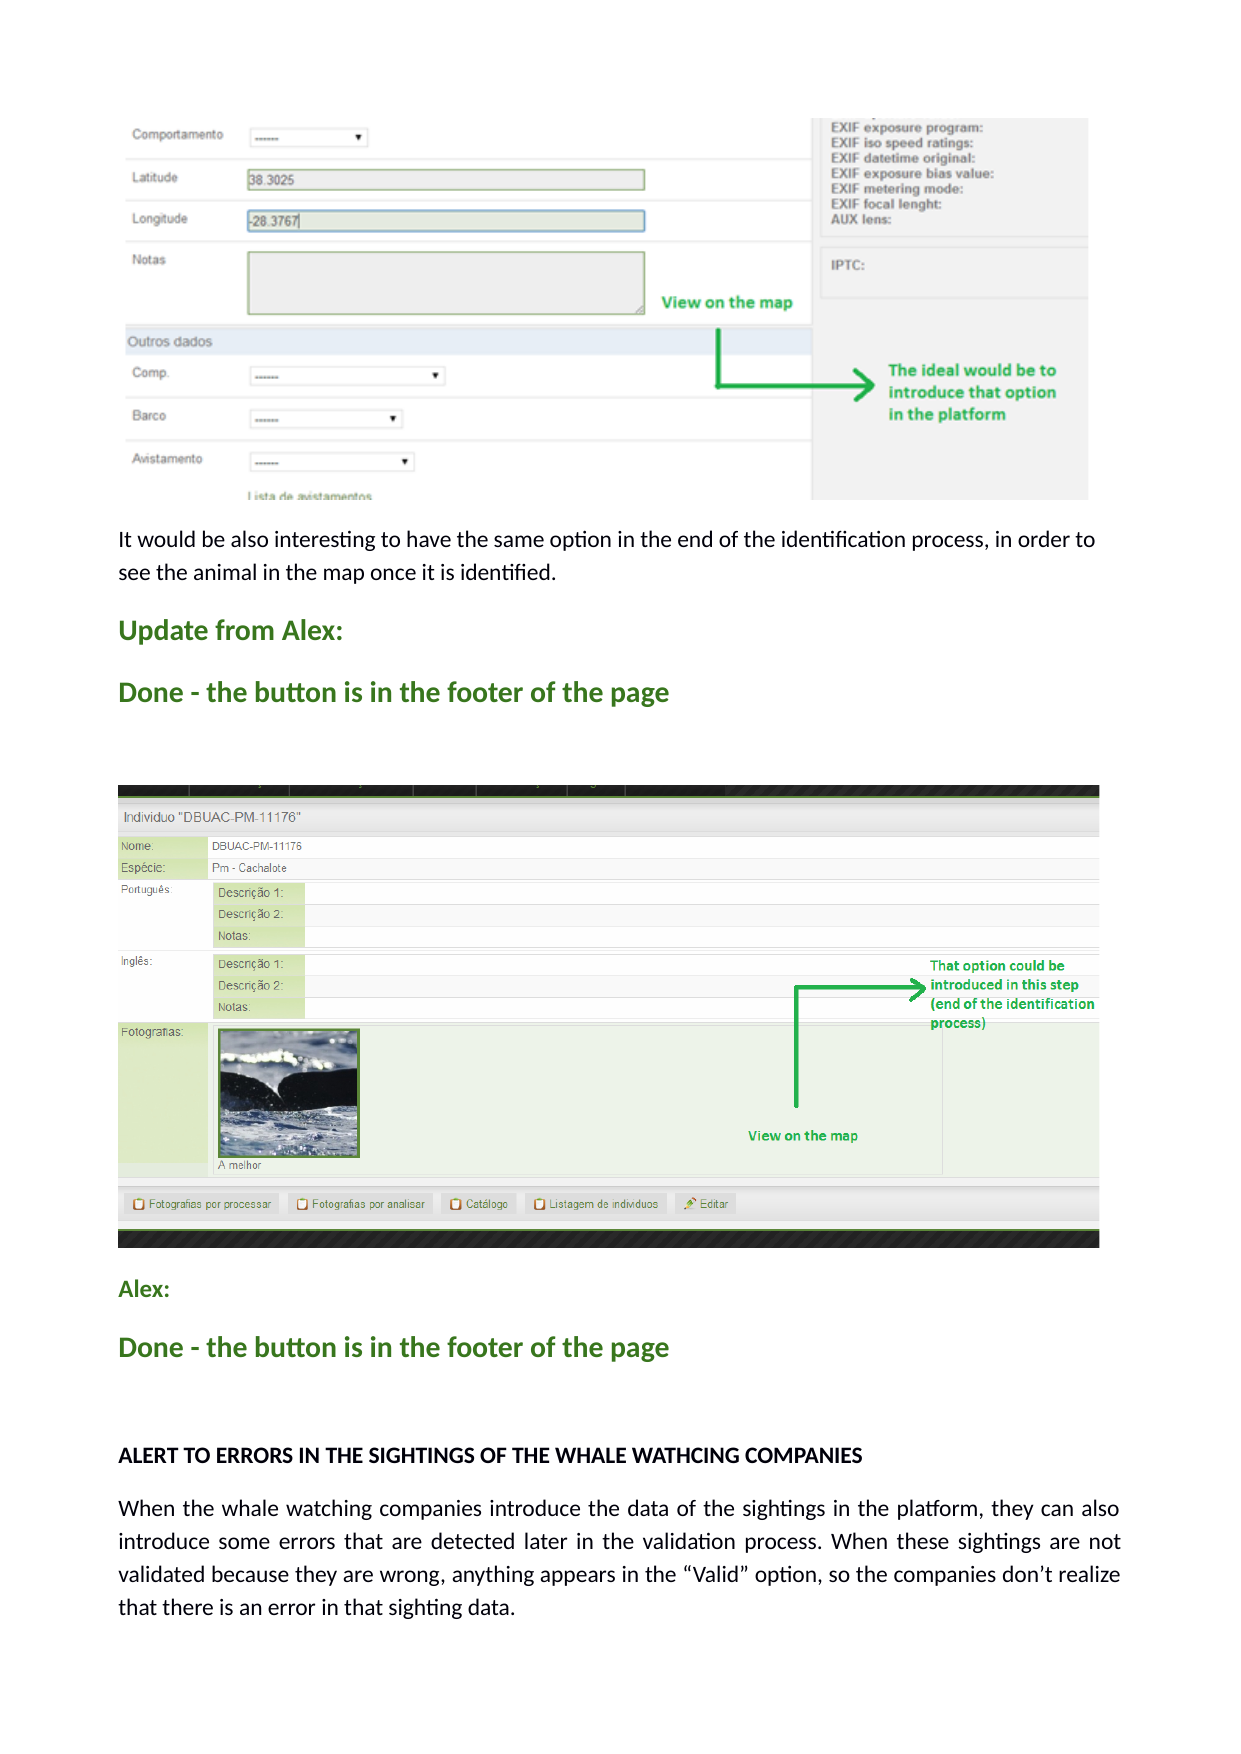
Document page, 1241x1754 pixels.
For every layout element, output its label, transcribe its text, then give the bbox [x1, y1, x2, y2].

picture [118, 118, 1089, 500]
text When the whale watching companies introduce the data of the sightings in the platform, they can also introduce some errors that are detected later in the validation process. When these sightings are not validated because they are wrong, anything appears in the “Valid” option, so the companies don’t realize that there is an error in that sighting data. [118, 1494, 1122, 1621]
picture [118, 785, 1100, 1248]
text Update from Alex: [118, 611, 1122, 647]
text Alex: [118, 1273, 1122, 1303]
text Done - the button is in the footer of the page [118, 1329, 1122, 1365]
text It would be also interesting to have the same option in the end of the identification process, in order to see the animal in the map once it is identified. [118, 524, 1122, 586]
text Done - the button is in the footer of the page [118, 674, 1122, 710]
text ALERT TO ERRORS IN THE SIGHTINGS OF THE WHALE WATHCING COMPANIES [118, 1440, 1122, 1469]
